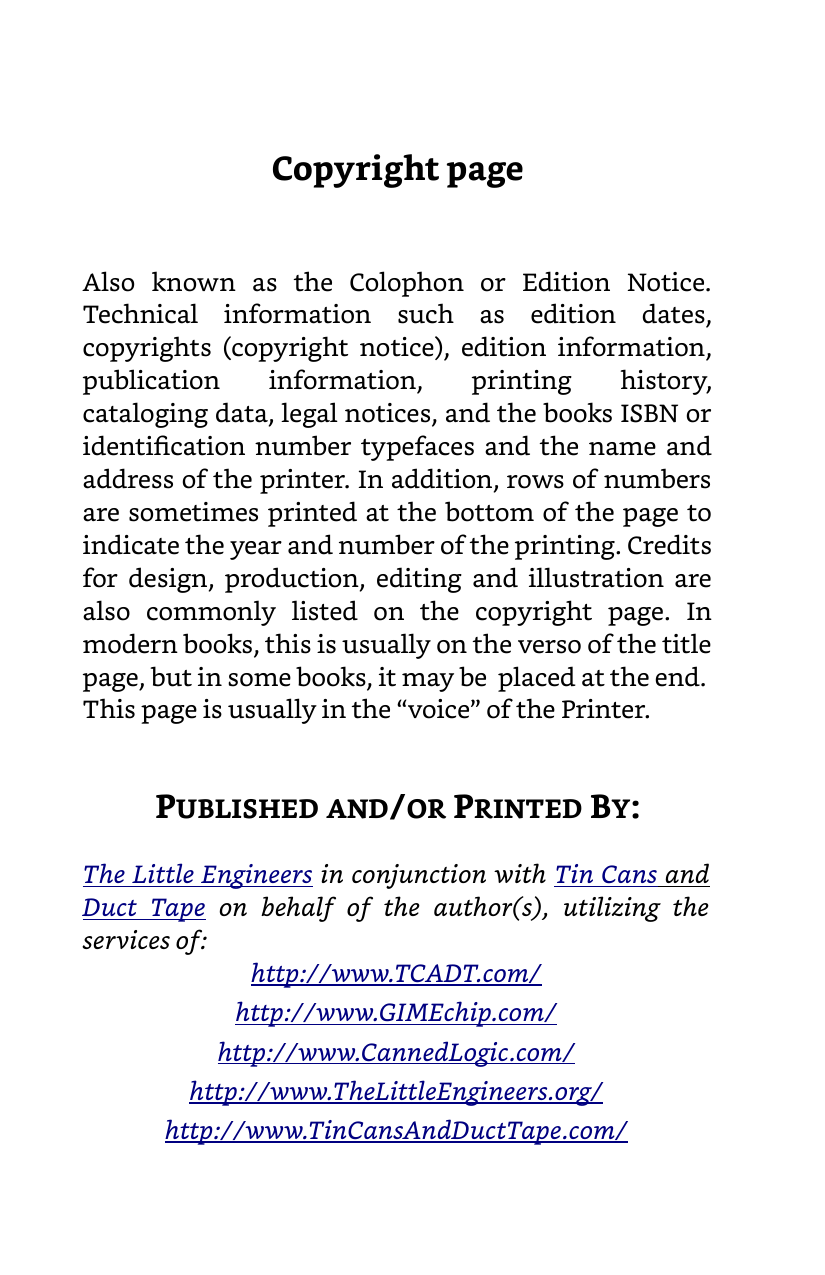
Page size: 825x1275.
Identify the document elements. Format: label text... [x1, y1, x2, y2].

text The Little Engineers in conjunction with Tin Cans and Duct Tape on behalf of the author(s), utilizing the services of: [82, 857, 712, 956]
text Also known as the Colophon or Edition Notice. Technical information such as edition dates, copyrights (copyright notice), edition information, publication information, printing history, cataloging data, legal notices, and the books ISBN or identification number typefaces and the name and address of the printer. In addition, rows of numbers are sometimes printed at the bottom of the page to indicate the year and number of the printing. Credits for design, production, editing and illustration are also commonly listed on the copyright page. In modern books, this is usually on the verso of the title page, but in some books, it may be placed at the end. [82, 264, 712, 692]
text http://www.TheLittleEngineers.org/ [82, 1074, 712, 1107]
subtitle Copyright page [82, 146, 712, 189]
text http://www.TCADT.com/ [82, 956, 712, 989]
text http://www.CannedLogic.com/ [82, 1034, 712, 1067]
text http://www.TinCansAndDuctTape.com/ [82, 1113, 712, 1146]
text http://www.GIMEchip.com/ [82, 995, 712, 1028]
subtitle Published and/or Printed By: [82, 783, 712, 827]
text This page is usually in the “voice” of the Printer. [82, 692, 712, 725]
